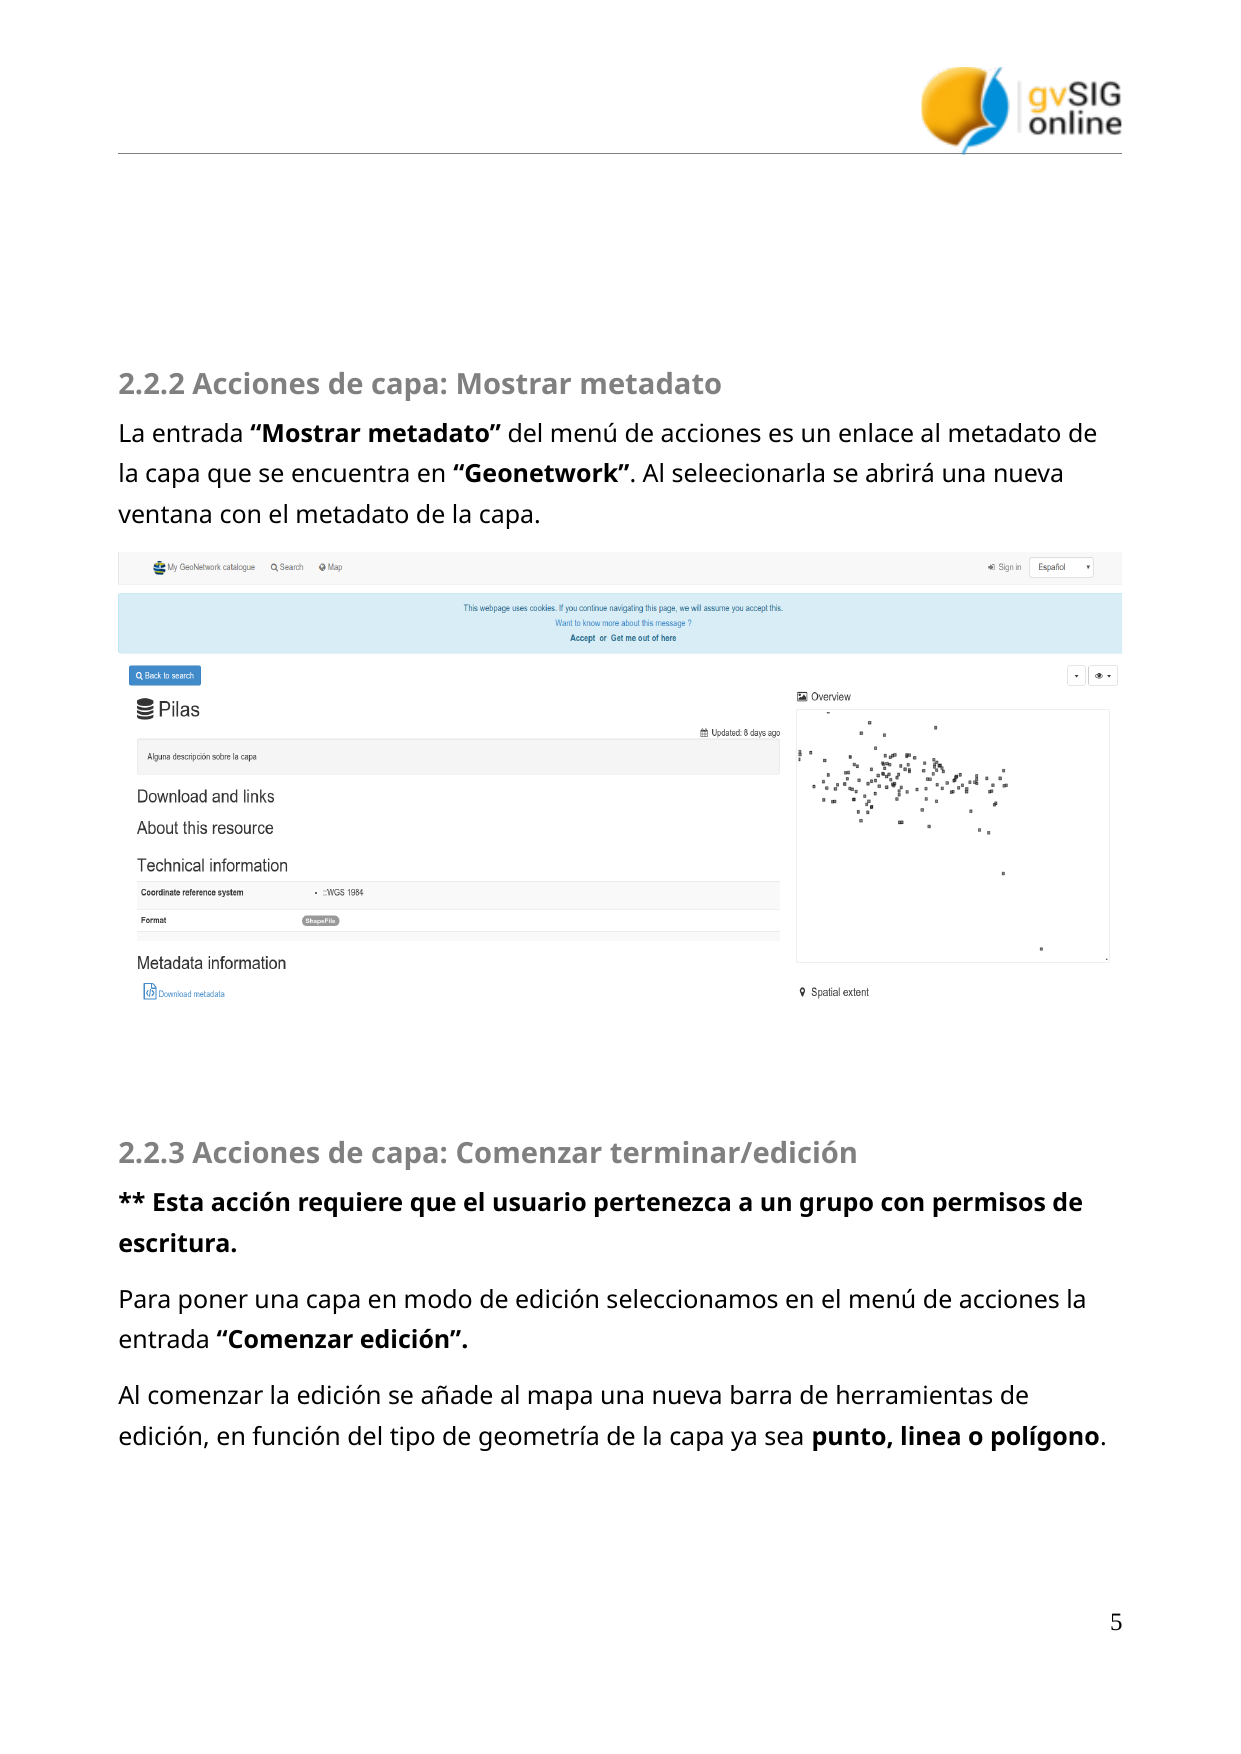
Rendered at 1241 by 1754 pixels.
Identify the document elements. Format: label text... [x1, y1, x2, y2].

subtitle 2.2.2 Acciones de capa: Mostrar metadato [118, 363, 1122, 403]
text Para poner una capa en modo de edición seleccionamos en el menú de acciones la entrada “Comenzar edición”. [118, 1281, 1122, 1356]
text La entrada “Mostrar metadato” del menú de acciones es un enlace al metadato de la capa que se encuentra en “Geonetwork”. Al seleecionarla se abrirá una nueva ventana con el metadato de la capa. [118, 415, 1122, 531]
text Al comenzar la edición se añade al mapa una nueva barra de herramientas de edición, en función del tipo de geometría de la capa ya sea punto, linea o polígono. [118, 1377, 1122, 1452]
text ** Esta acción requiere que el usuario pertenezca a un grupo con permisos de escritura. [118, 1185, 1122, 1260]
subtitle 2.2.3 Acciones de capa: Comenzar terminar/edición [118, 1133, 1122, 1172]
picture [118, 552, 1123, 1001]
picture [921, 67, 1122, 155]
